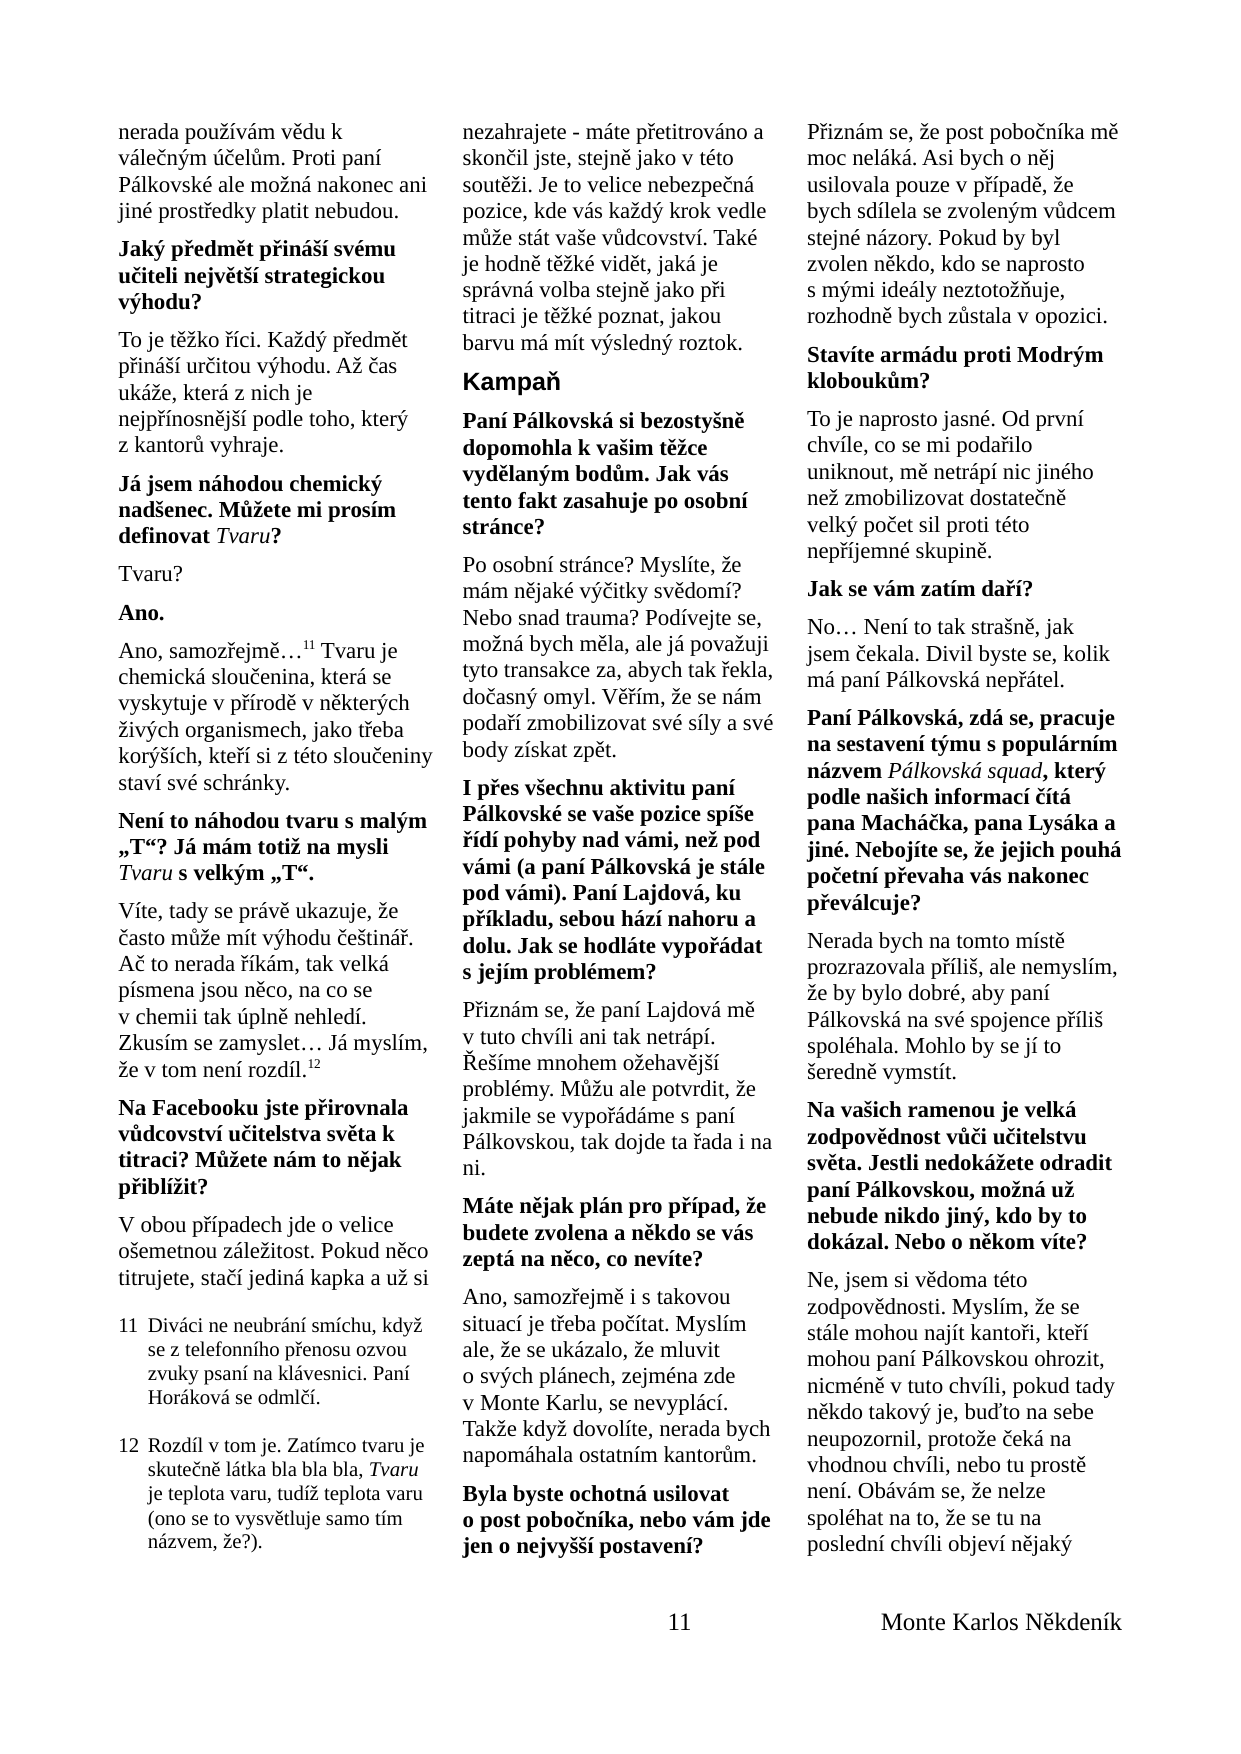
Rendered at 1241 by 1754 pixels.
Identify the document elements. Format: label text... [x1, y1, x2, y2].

text To je naprosto jasné. Od první chvíle, co se mi podařilo uniknout, mě netrápí nic jiného než zmobilizovat dostatečně velký počet sil proti této nepříjemné skupině. [807, 405, 1122, 563]
text Máte nějak plán pro případ, že budete zvolena a někdo se vás zeptá na něco, co nevíte? [462, 1193, 777, 1272]
text Paní Pálkovská, zdá se, pracuje na sestavení týmu s populárním názvem Pálkovská squad, který podle našich informací čítá pana Macháčka, pana Lysáka a jiné. Nebojíte se, že jejich pouhá početní převaha vás nakonec převálcuje? [807, 704, 1122, 915]
text Rozdíl v tom je. Zatímco tvaru je skutečně látka bla bla bla, Tvaru je teplota varu, tudíž teplota varu (ono se to vysvětluje samo tím názvem, že?). [118, 1433, 433, 1578]
text Já jsem náhodou chemický nadšenec. Můžete mi prosím definovat Tvaru? [118, 470, 433, 549]
text Stavíte armádu proti Modrým kloboukům? [807, 341, 1122, 393]
text Paní Pálkovská si bezostyšně dopomohla k vašim těžce vydělaným bodům. Jak vás tento fakt zasahuje po osobní stránce? [462, 408, 777, 539]
text Ano, samozřejmě… Tvaru je chemická sloučenina, která se vyskytuje v přírodě v některých živých organismech, jako třeba korýších, kteří si z této sloučeniny staví své schránky. [118, 637, 433, 795]
text Jak se vám zatím daří? [807, 575, 1122, 601]
text nerada používám vědu k válečným účelům. Proti paní Pálkovské ale možná nakonec ani jiné prostředky platit nebudou. [118, 118, 433, 223]
text To je těžko říci. Každý předmět přináší určitou výhodu. Až čas ukáže, která z nich je nejpřínosnější podle toho, který z kantorů vyhraje. [118, 326, 433, 458]
text Ano, samozřejmě i s takovou situací je třeba počítat. Myslím ale, že se ukázalo, že mluvit o svých plánech, zejména zde v Monte Karlu, se nevyplácí. Takže když dovolíte, nerada bych napomáhala ostatním kantorům. [462, 1283, 777, 1468]
text Ne, jsem si vědoma této zodpovědnosti. Myslím, že se stále mohou najít kantoři, kteří mohou paní Pálkovskou ohrozit, nicméně v tuto chvíli, pokud tady někdo takový je, buďto na sebe neupozornil, protože čeká na vhodnou chvíli, nebo tu prostě není. Obávám se, že nelze spoléhat na to, že se tu na poslední chvíli objeví nějaký [807, 1266, 1122, 1556]
text Na Facebooku jste přirovnala vůdcovství učitelstva světa k titraci? Můžete nám to nějak přiblížit? [118, 1094, 433, 1199]
text Přiznám se, že post pobočníka mě moc neláká. Asi bych o něj usilovala pouze v případě, že bych sdílela se zvoleným vůdcem stejné názory. Pokud by byl zvolen někdo, kdo se naprosto s mými ideály neztotožňuje, rozhodně bych zůstala v opozici. [807, 118, 1122, 329]
text V obou případech jde o velice ošemetnou záležitost. Pokud něco titrujete, stačí jediná kapka a už si [118, 1211, 433, 1290]
text Nerada bych na tomto místě prozrazovala příliš, ale nemyslím, že by bylo dobré, aby paní Pálkovská na své spojence příliš spoléhala. Mohlo by se jí to šeredně vymstít. [807, 927, 1122, 1085]
text Není to náhodou tvaru s malým „T“? Já mám totiž na mysli Tvaru s velkým „T“. [118, 807, 433, 886]
text Byla byste ochotná usilovat o post pobočníka, nebo vám jde jen o nejvyšší postavení? [462, 1480, 777, 1559]
text nezahrajete - máte přetitrováno a skončil jste, stejně jako v této soutěži. Je to velice nebezpečná pozice, kde vás každý krok vedle může stát vaše vůdcovství. Také je hodně těžké vidět, jaká je správná volba stejně jako při titraci je těžké poznat, jakou barvu má mít výsledný roztok. [462, 118, 777, 355]
subtitle Kampaň [462, 367, 777, 396]
text No… Není to tak strašně, jak jsem čekala. Divil byste se, kolik má paní Pálkovská nepřátel. [807, 613, 1122, 692]
text Diváci ne neubrání smíchu, když se z telefonního přenosu ozvou zvuky psaní na klávesnici. Paní Horáková se odmlčí. [118, 1313, 433, 1433]
text Po osobní stránce? Myslíte, že mám nějaké výčitky svědomí? Nebo snad trauma? Podívejte se, možná bych měla, ale já považuji tyto transakce za, abych tak řekla, dočasný omyl. Věřím, že se nám podaří zmobilizovat své síly a své body získat zpět. [462, 551, 777, 762]
text Ano. [118, 599, 433, 625]
text I přes všechnu aktivitu paní Pálkovské se vaše pozice spíše řídí pohyby nad vámi, než pod vámi (a paní Pálkovská je stále pod vámi). Paní Lajdová, ku příkladu, sebou hází nahoru a dolu. Jak se hodláte vypořádat s jejím problémem? [462, 774, 777, 984]
text Jaký předmět přináší svému učiteli největší strategickou výhodu? [118, 235, 433, 314]
text Víte, tady se právě ukazuje, že často může mít výhodu češtinář. Ač to nerada říkám, tak velká písmena jsou něco, na co se v chemii tak úplně nehledí. Zkusím se zamyslet… Já myslím, že v tom není rozdíl. [118, 897, 433, 1082]
text Přiznám se, že paní Lajdová mě v tuto chvíli ani tak netrápí. Řešíme mnohem ožehavější problémy. Můžu ale potvrdit, že jakmile se vypořádáme s paní Pálkovskou, tak dojde ta řada i na ni. [462, 996, 777, 1181]
text Tvaru? [118, 561, 433, 587]
text Na vašich ramenou je velká zodpovědnost vůči učitelstvu světa. Jestli nedokážete odradit paní Pálkovskou, možná už nebude nikdo jiný, kdo by to dokázal. Nebo o někom víte? [807, 1097, 1122, 1255]
